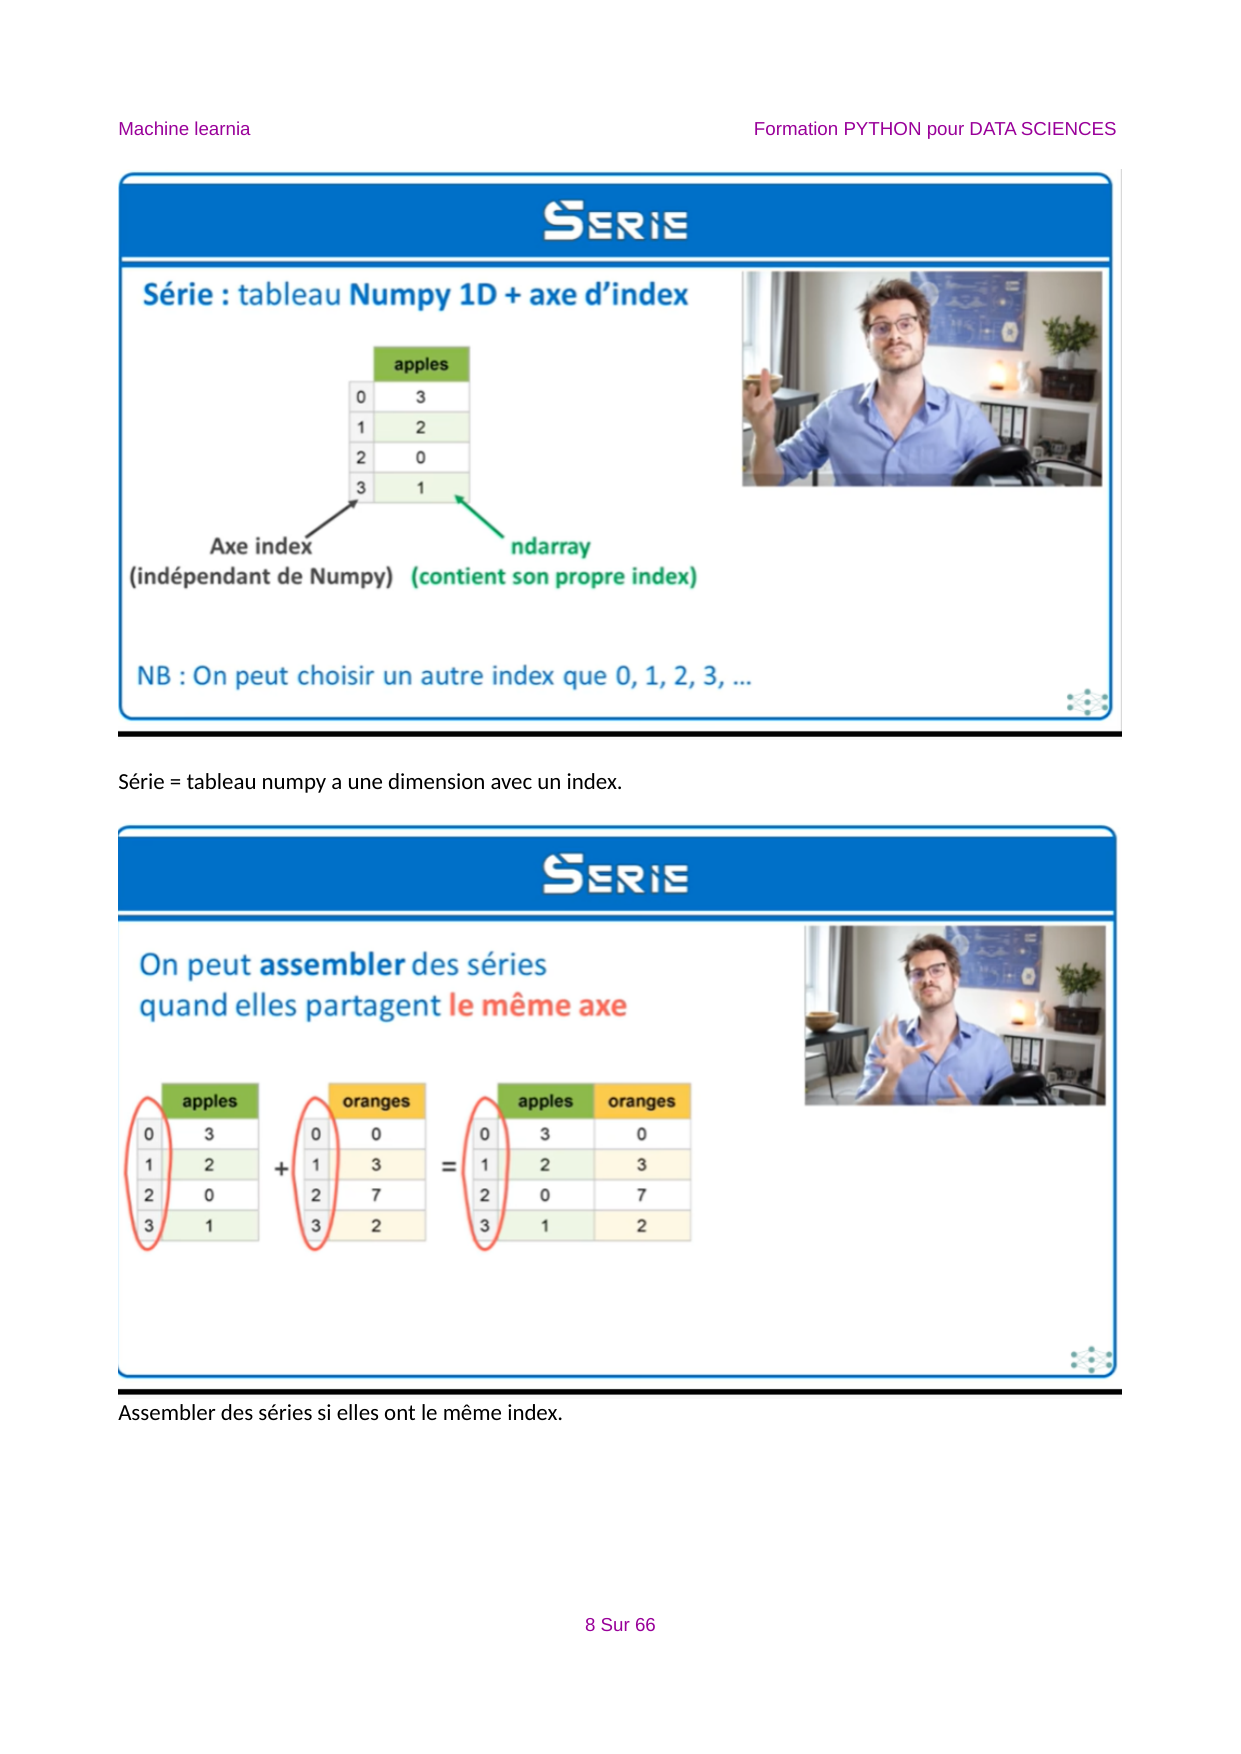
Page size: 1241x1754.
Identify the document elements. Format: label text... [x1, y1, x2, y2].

text Série = tableau numpy a une dimension avec un index. [118, 767, 1122, 795]
text Assembler des séries si elles ont le même index. [118, 1399, 1122, 1427]
picture [118, 823, 1122, 1399]
picture [118, 169, 1122, 740]
